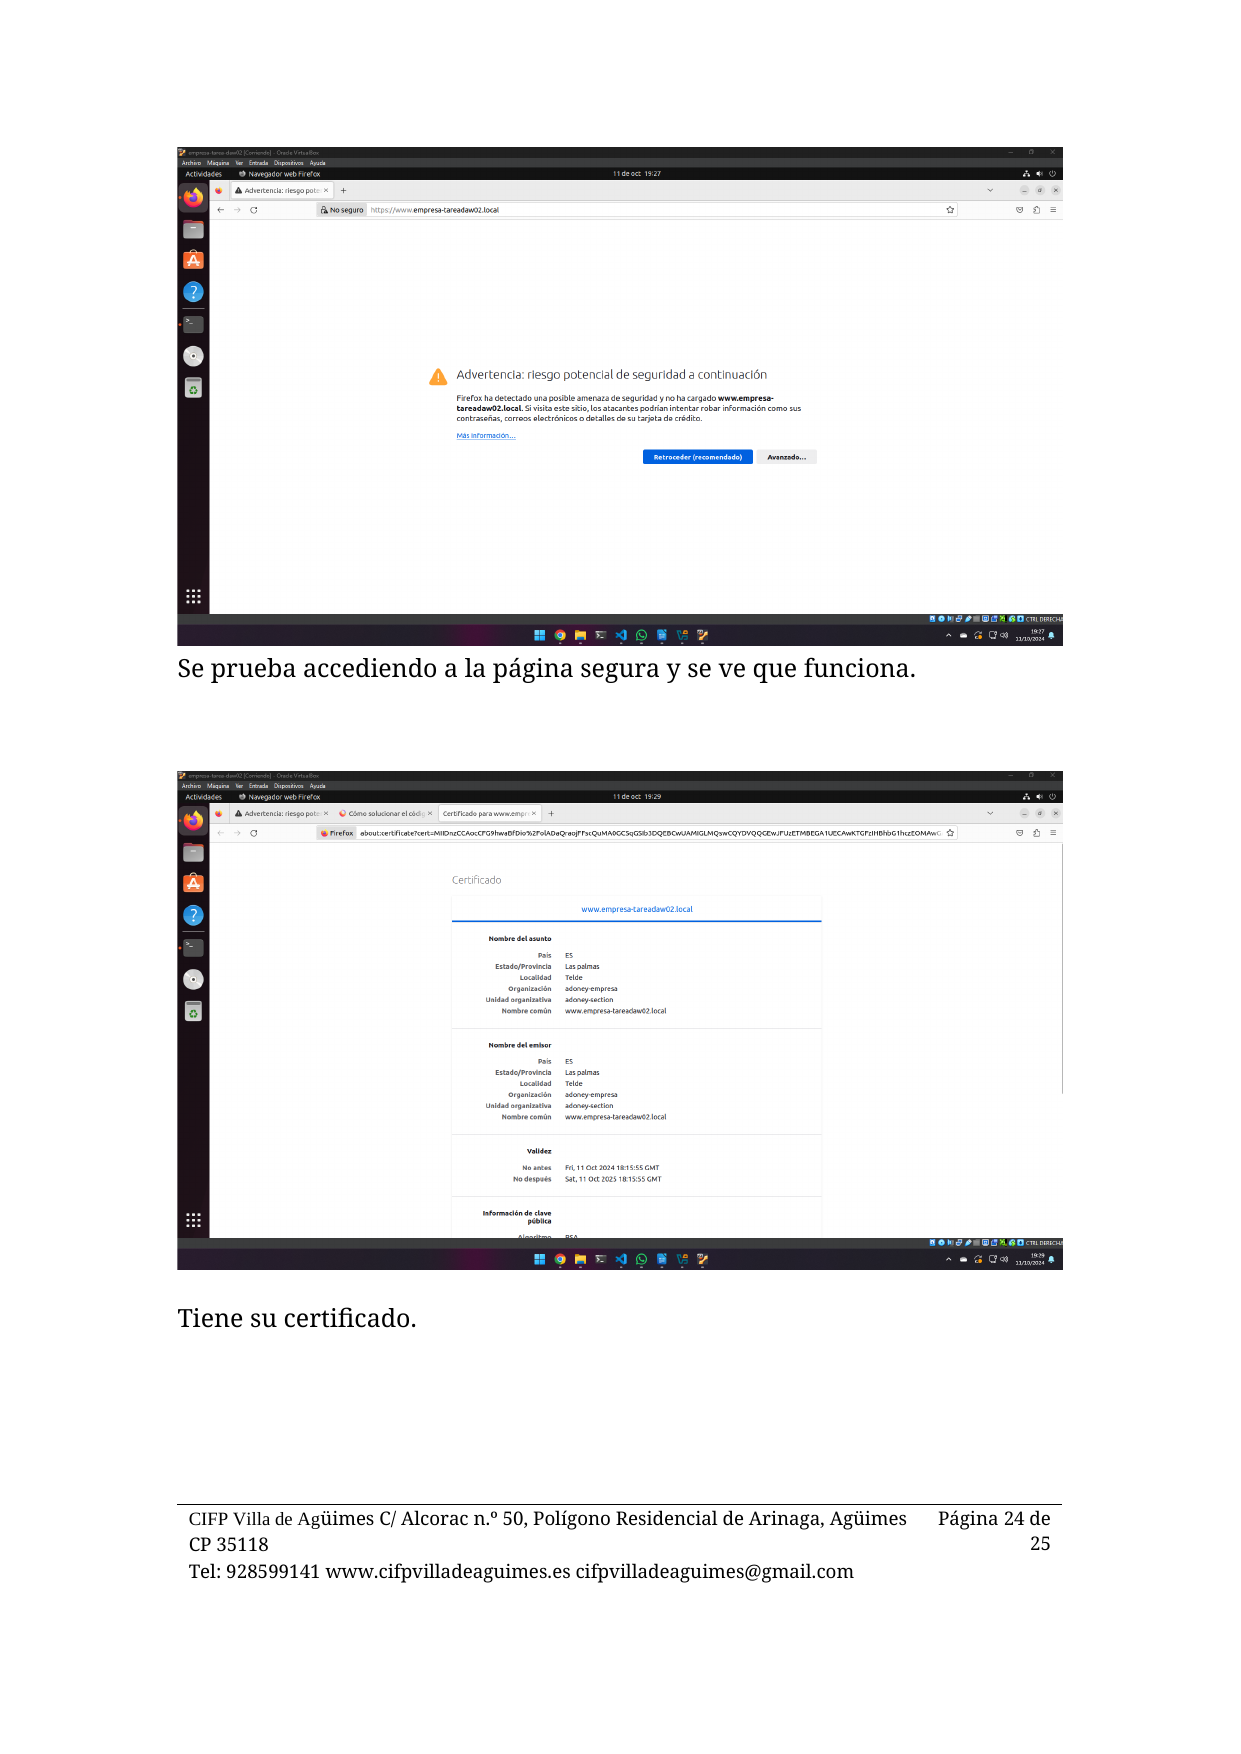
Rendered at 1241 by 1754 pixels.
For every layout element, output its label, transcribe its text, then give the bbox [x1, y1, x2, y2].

text Se prueba accediendo a la página segura y se ve que funciona. [177, 646, 1063, 685]
text Tiene su certificado. [177, 1270, 1063, 1334]
picture [177, 771, 1063, 1270]
picture [177, 147, 1063, 646]
